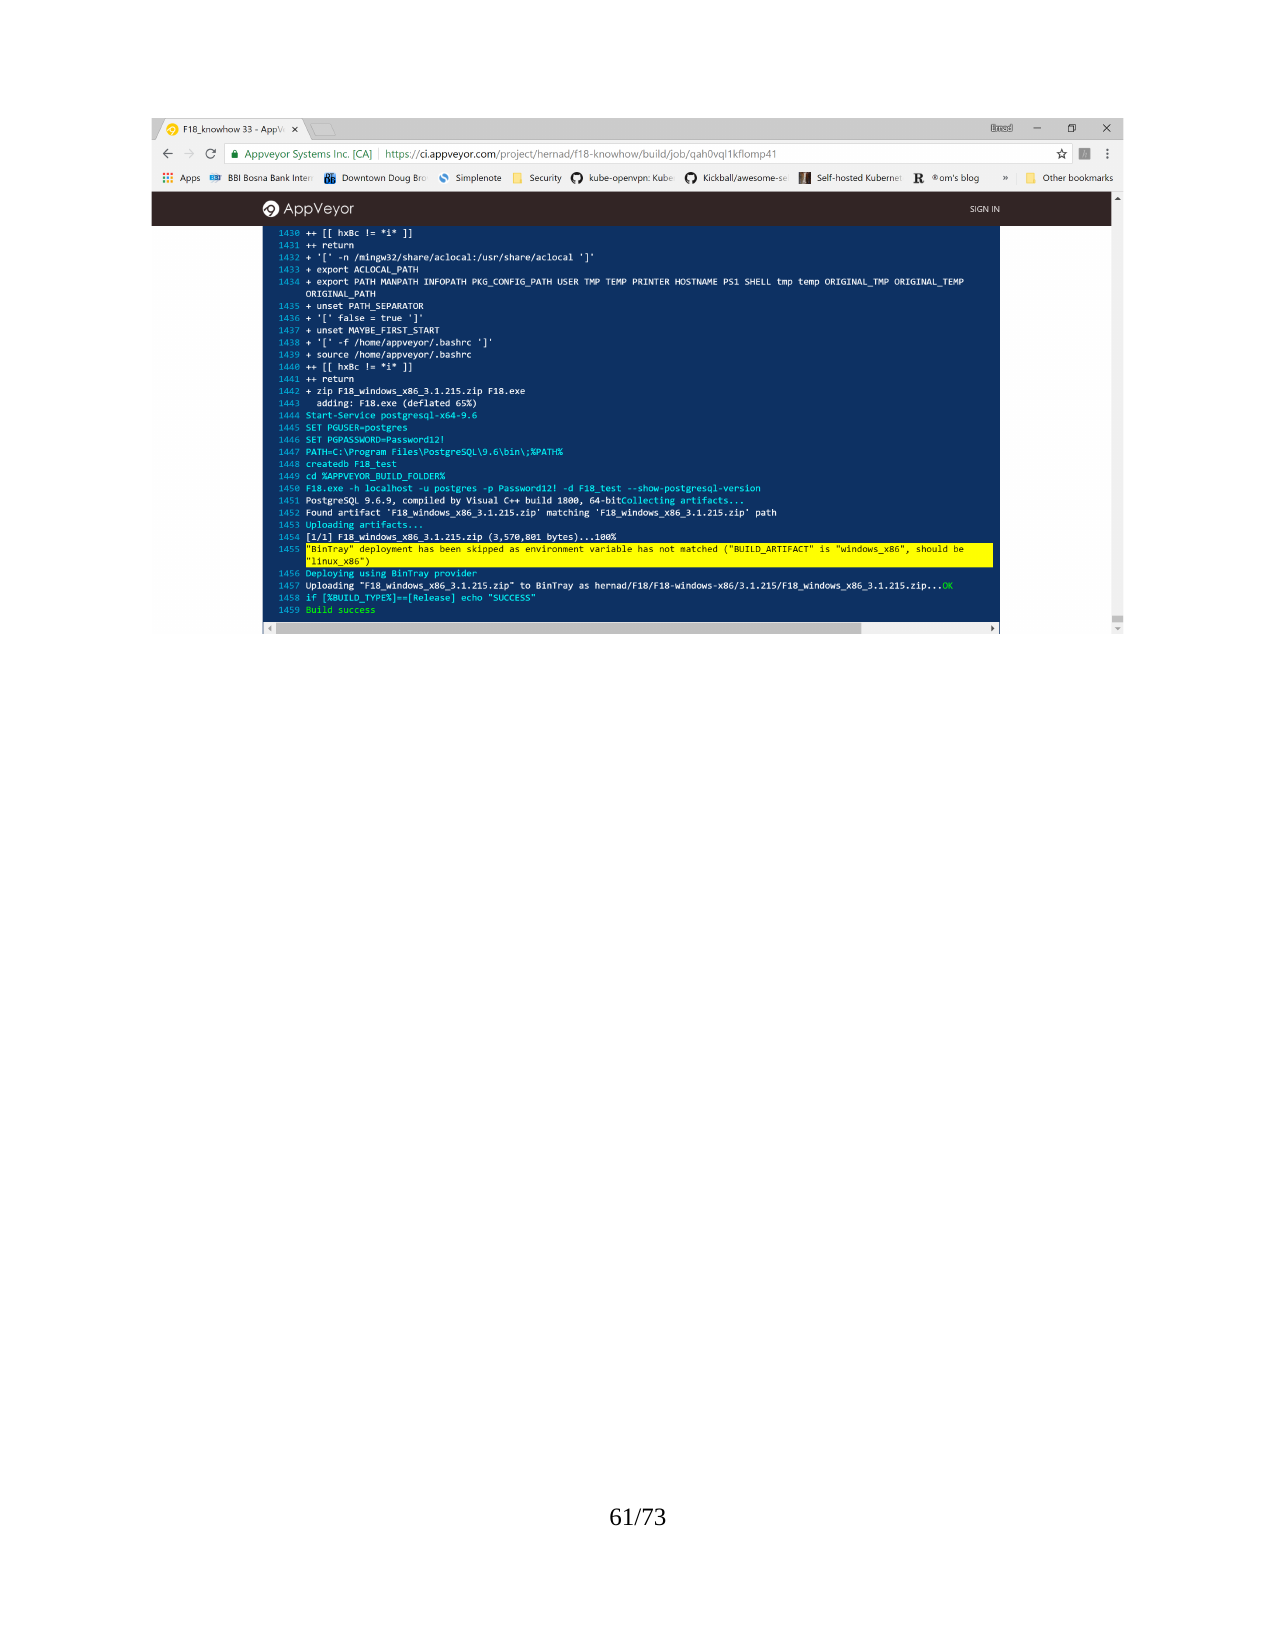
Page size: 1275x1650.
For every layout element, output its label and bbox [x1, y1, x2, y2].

picture [151, 118, 1124, 634]
